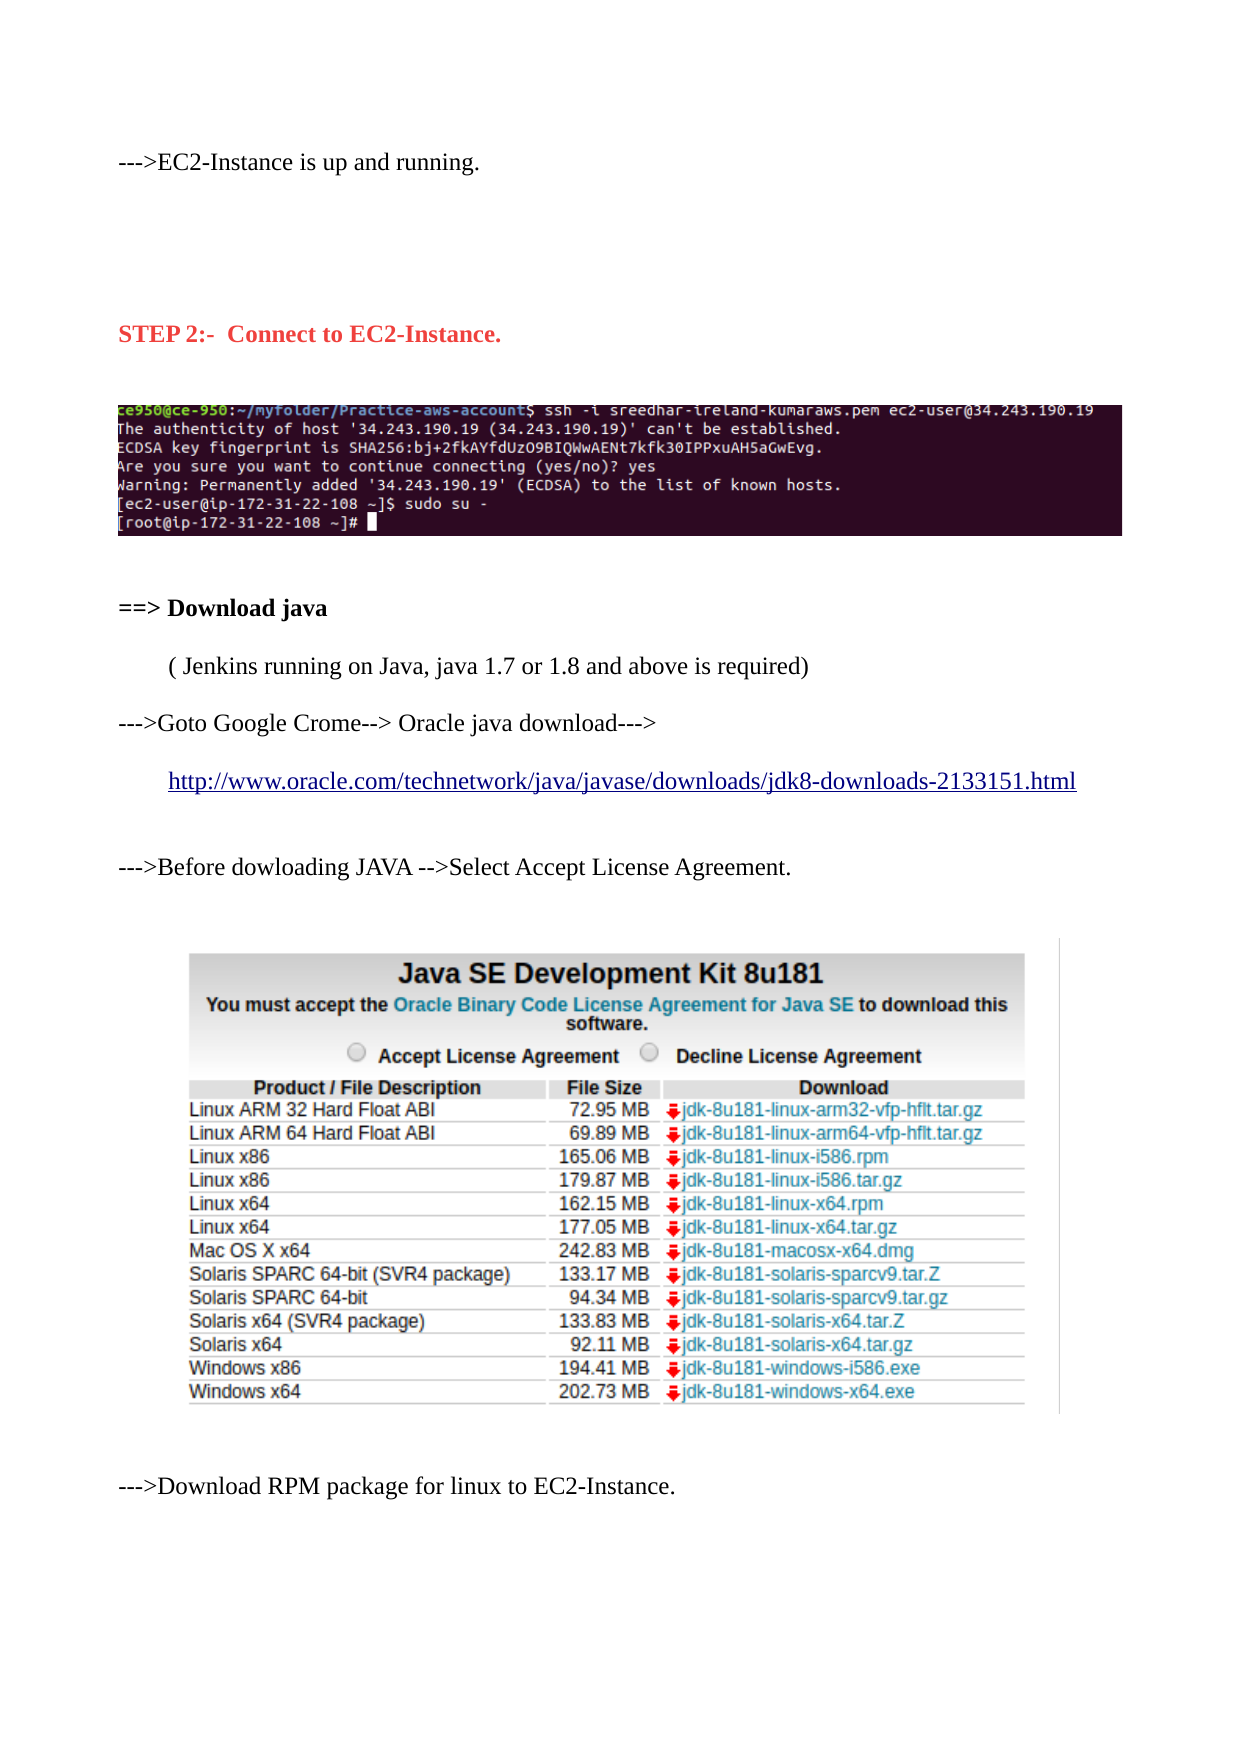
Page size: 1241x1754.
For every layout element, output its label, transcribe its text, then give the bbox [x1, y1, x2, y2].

picture [118, 405, 1123, 536]
text STEP 2:- Connect to EC2-Instance. [118, 319, 1122, 348]
text --->EC2-Instance is up and running. [118, 147, 1122, 176]
text ( Jenkins running on Java, java 1.7 or 1.8 and above is required) [118, 651, 1122, 679]
text --->Download RPM package for linux to EC2-Instance. [118, 1471, 1122, 1499]
text ==> Download java [118, 593, 1122, 622]
text --->Goto Google Crome--> Oracle java download---> [118, 708, 1122, 737]
picture [180, 938, 1060, 1414]
text http://www.oracle.com/technetwork/java/javase/downloads/jdk8-downloads-2133151.html [118, 766, 1122, 794]
text --->Before dowloading JAVA -->Select Accept License Agreement. [118, 852, 1122, 881]
